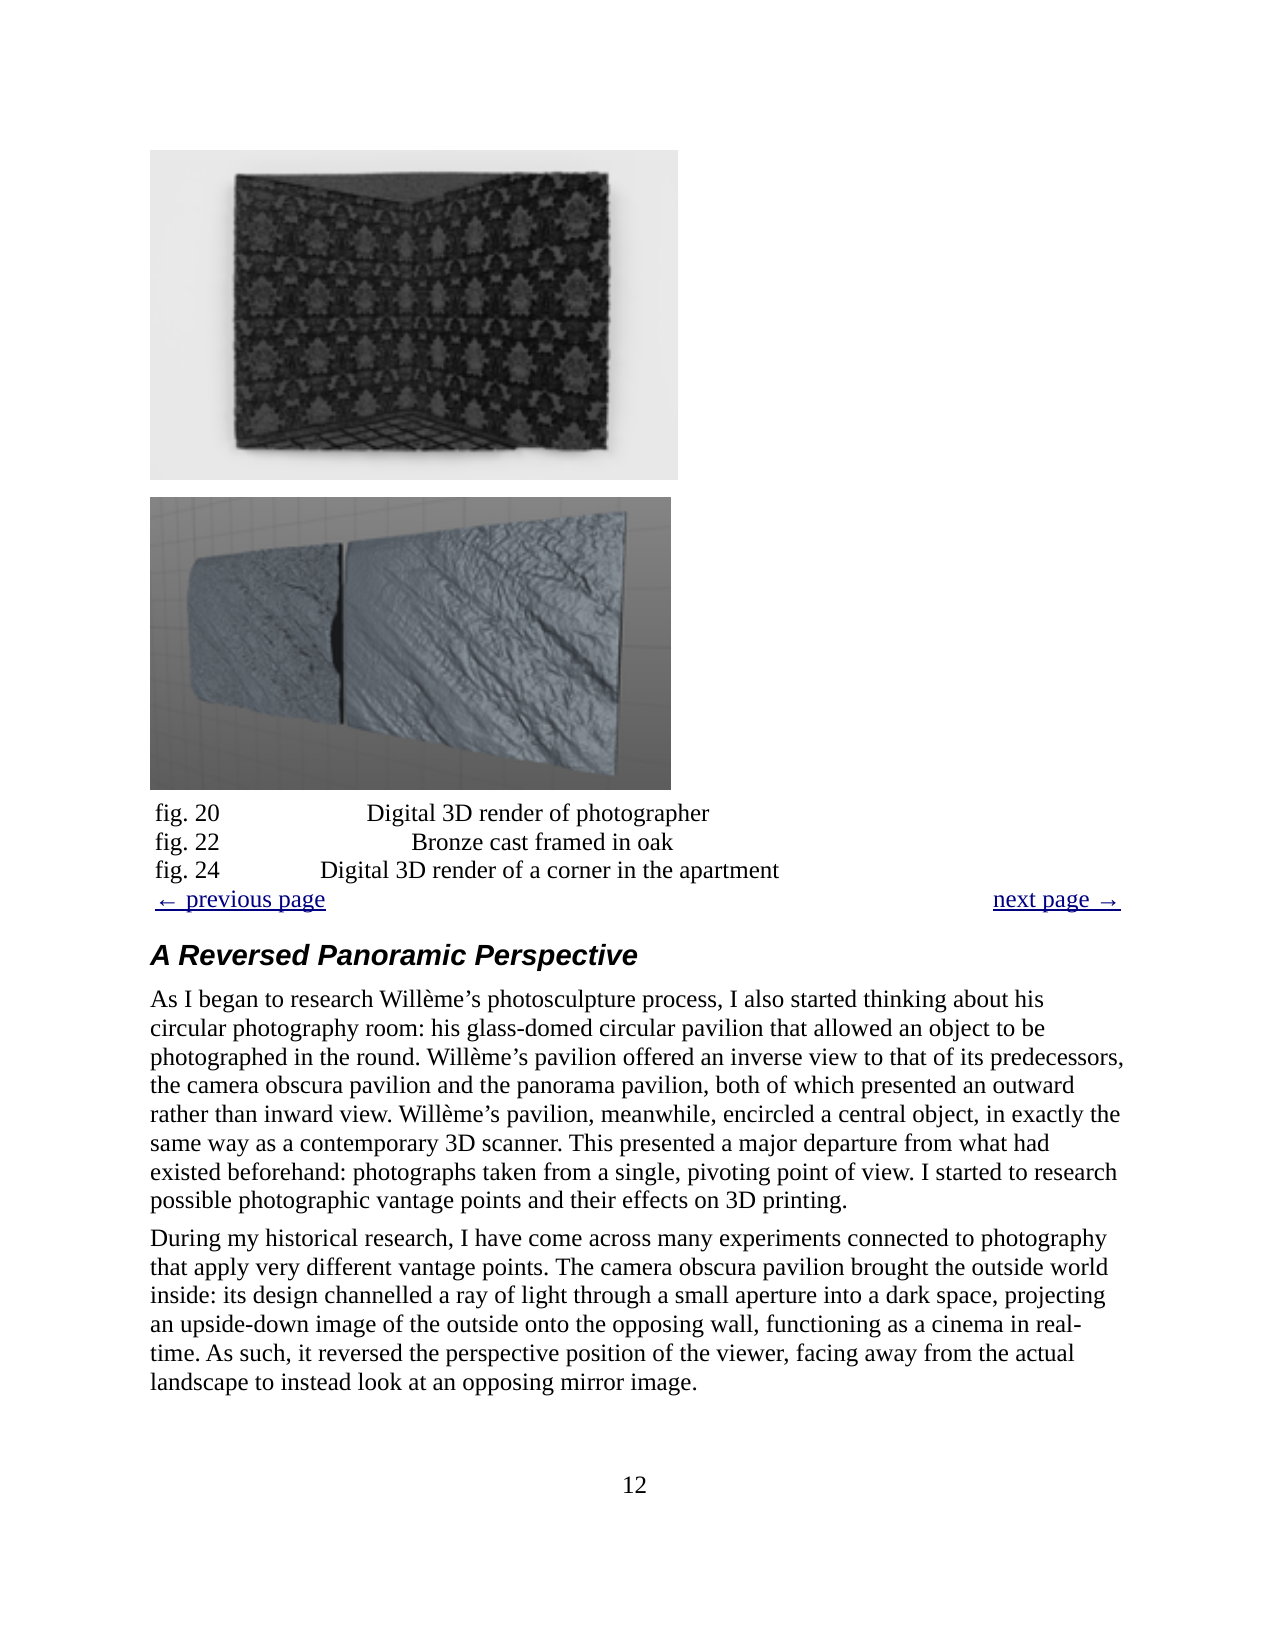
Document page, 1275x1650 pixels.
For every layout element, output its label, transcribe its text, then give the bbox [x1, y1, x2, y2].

table_header Bronze cast framed in oak [407, 827, 1125, 856]
table_header fig. 20 [150, 798, 362, 827]
table_header fig. 22 [150, 827, 407, 856]
table_header fig. 24 [150, 856, 315, 884]
picture [150, 150, 679, 480]
table_header Digital 3D render of a corner in the apartment [315, 856, 1125, 884]
table_header ← previous page [150, 884, 651, 913]
text During my historical research, I have come across many experiments connected to photography that apply very different vantage points. The camera obscura pavilion brought the outside world inside: its design channelled a ray of light through a small aperture into a dark space, projecting an upside-down image of the outside onto the opposing wall, functioning as a cinema in real-time. As such, it reversed the perspective position of the viewer, facing away from the actual landscape to instead look at an opposing mirror image. [150, 1223, 1125, 1396]
table_header next page → [651, 884, 1125, 913]
subtitle A Reversed Panoramic Perspective [150, 938, 1125, 972]
table_header Digital 3D render of photographer [362, 798, 1125, 827]
text As I began to research Willème’s photosculpture process, I also started thinking about his circular photography room: his glass-domed circular pavilion that allowed an object to be photographed in the round. Willème’s pavilion offered an inverse view to that of its predecessors, the camera obscura pavilion and the panorama pavilion, both of which presented an outward rather than inward view. Willème’s pavilion, meanwhile, encircled a central object, in exactly the same way as a contemporary 3D scanner. This presented a major departure from what had existed beforehand: photographs taken from a single, pivoting point of view. I started to research possible photographic vantage points and their effects on 3D printing. [150, 984, 1125, 1214]
picture [150, 497, 671, 790]
